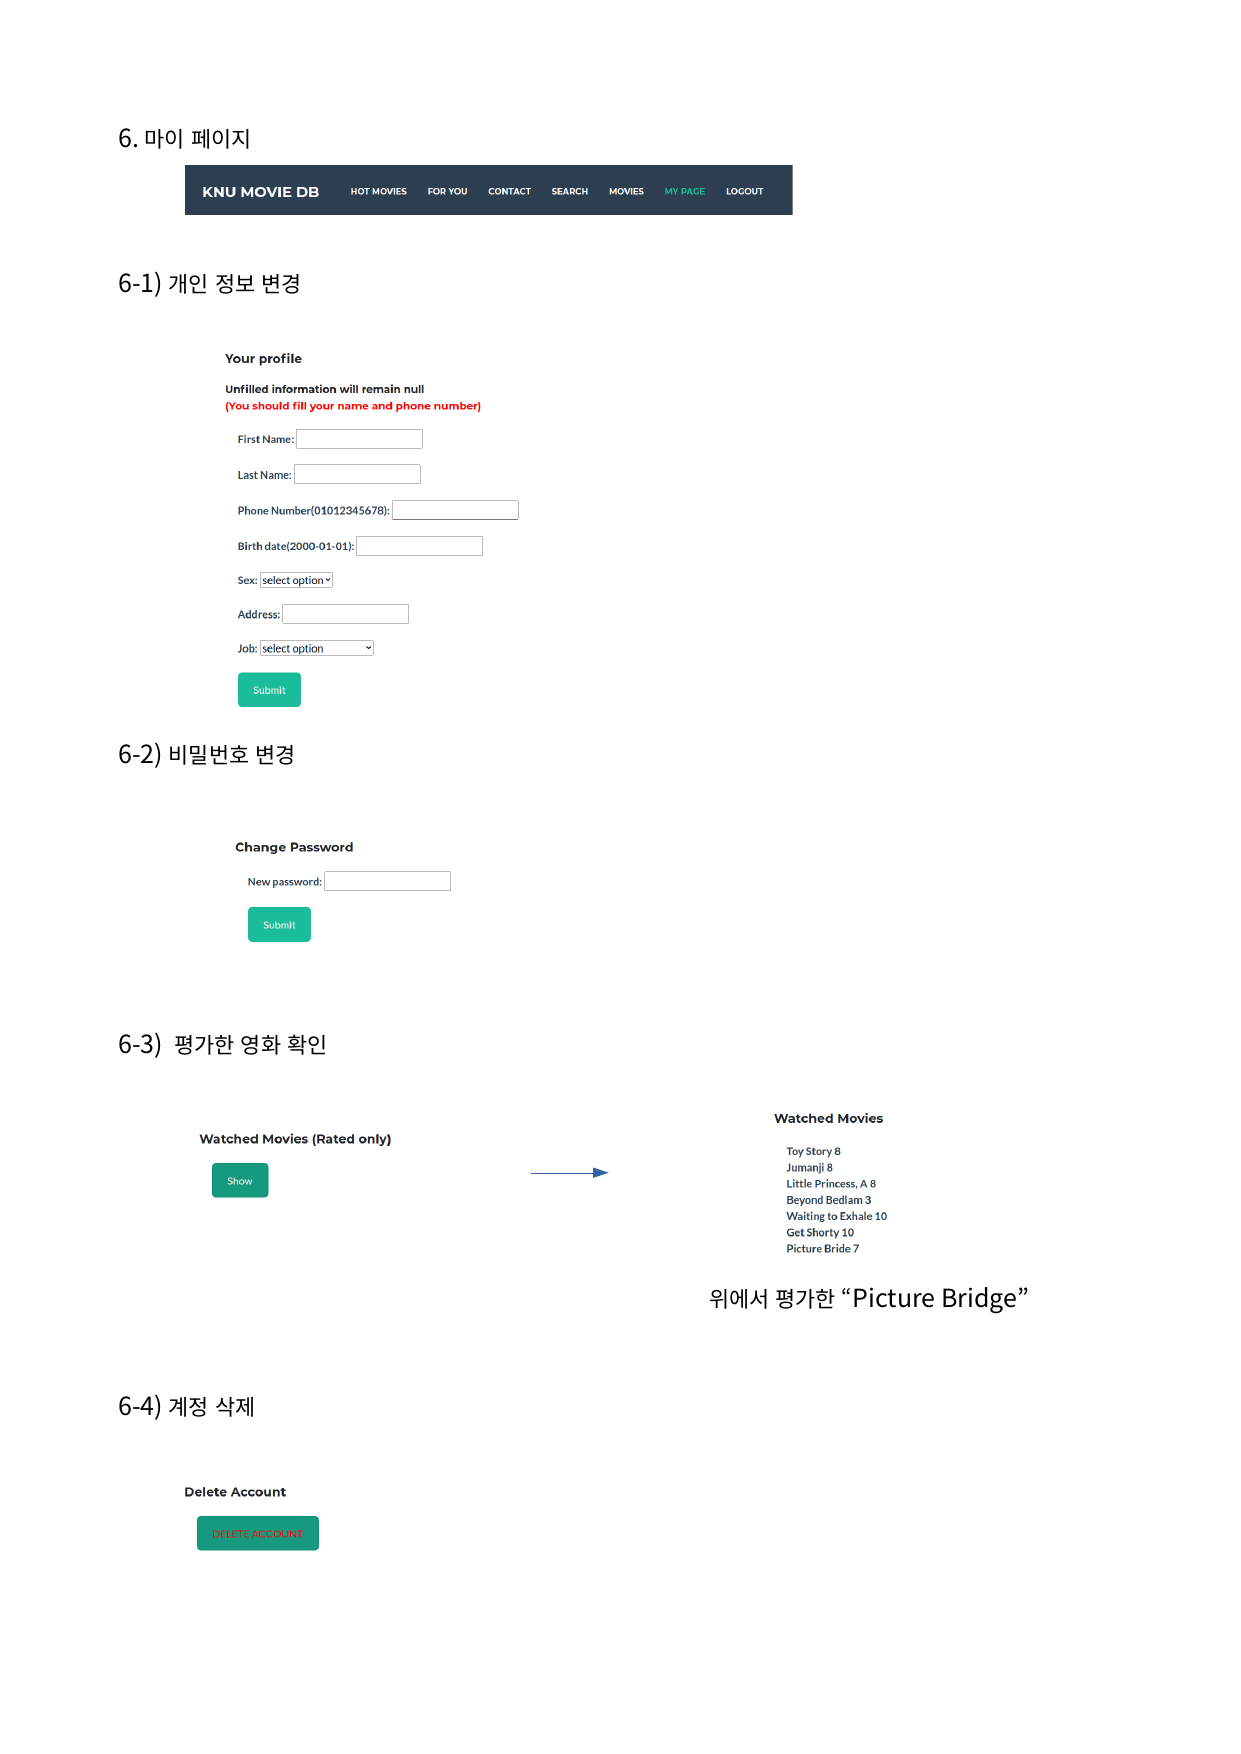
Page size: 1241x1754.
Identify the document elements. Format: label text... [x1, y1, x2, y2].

text 6-1) 개인 정보 변경 [118, 263, 1122, 299]
text 6-3) 평가한 영화 확인 [118, 1024, 1122, 1061]
text 6-2) 비밀번호 변경 [118, 734, 1122, 771]
picture [218, 823, 335, 953]
text 위에서 평가한 “Picture Bridge” [118, 1133, 1122, 1387]
text 6-4) 계정 삭제 [118, 1387, 1122, 1423]
picture [185, 165, 793, 177]
picture [733, 1078, 798, 1267]
picture [193, 326, 373, 713]
picture [164, 1113, 276, 1215]
picture [160, 1485, 237, 1574]
text 6. 마이 페이지 [118, 118, 1122, 154]
